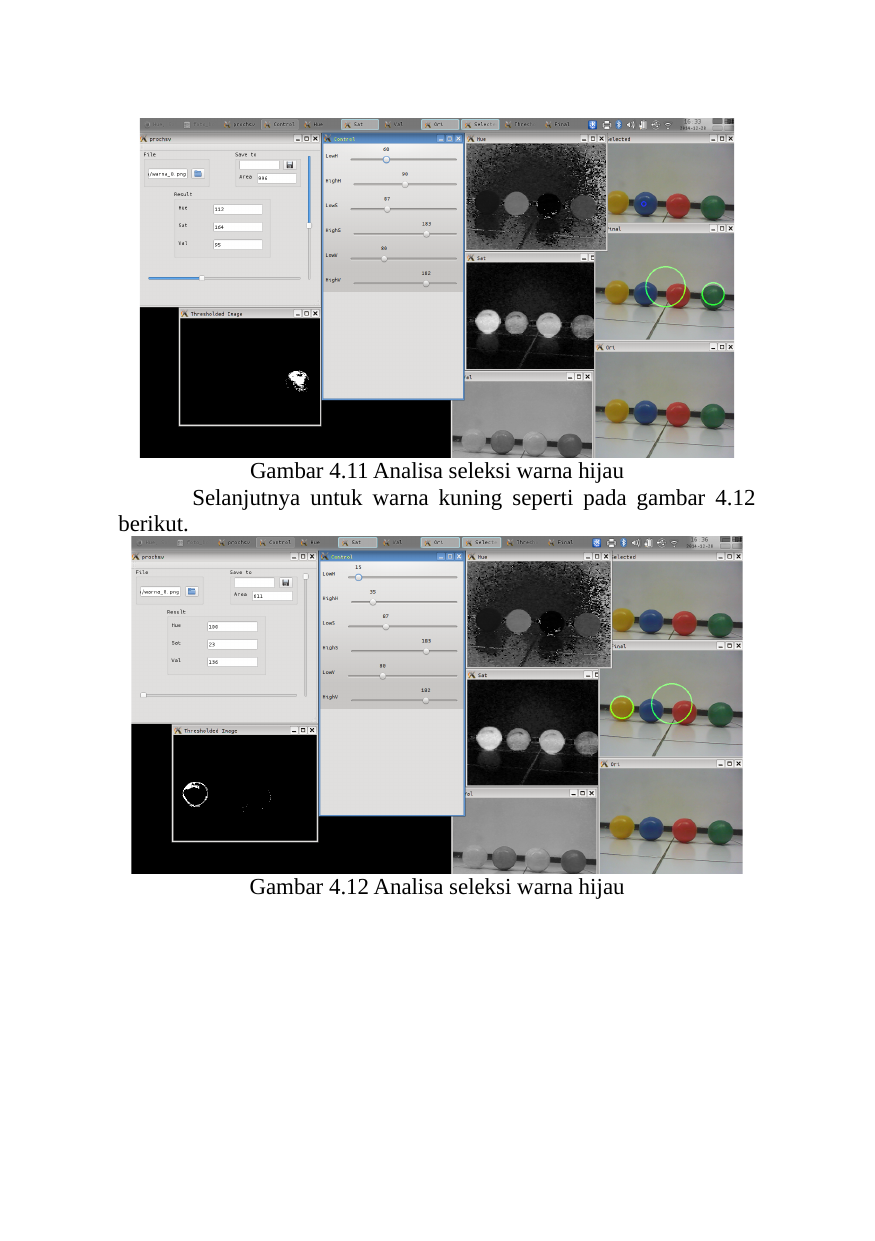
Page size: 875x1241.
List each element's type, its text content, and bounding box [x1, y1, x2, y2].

text Gambar 4.12 Analisa seleksi warna hijau [118, 537, 756, 899]
text Gambar 4.11 Analisa seleksi warna hijau [118, 118, 756, 484]
picture [139, 118, 735, 458]
picture [131, 536, 743, 874]
text Selanjutnya untuk warna kuning seperti pada gambar 4.12 berikut. [118, 484, 756, 537]
